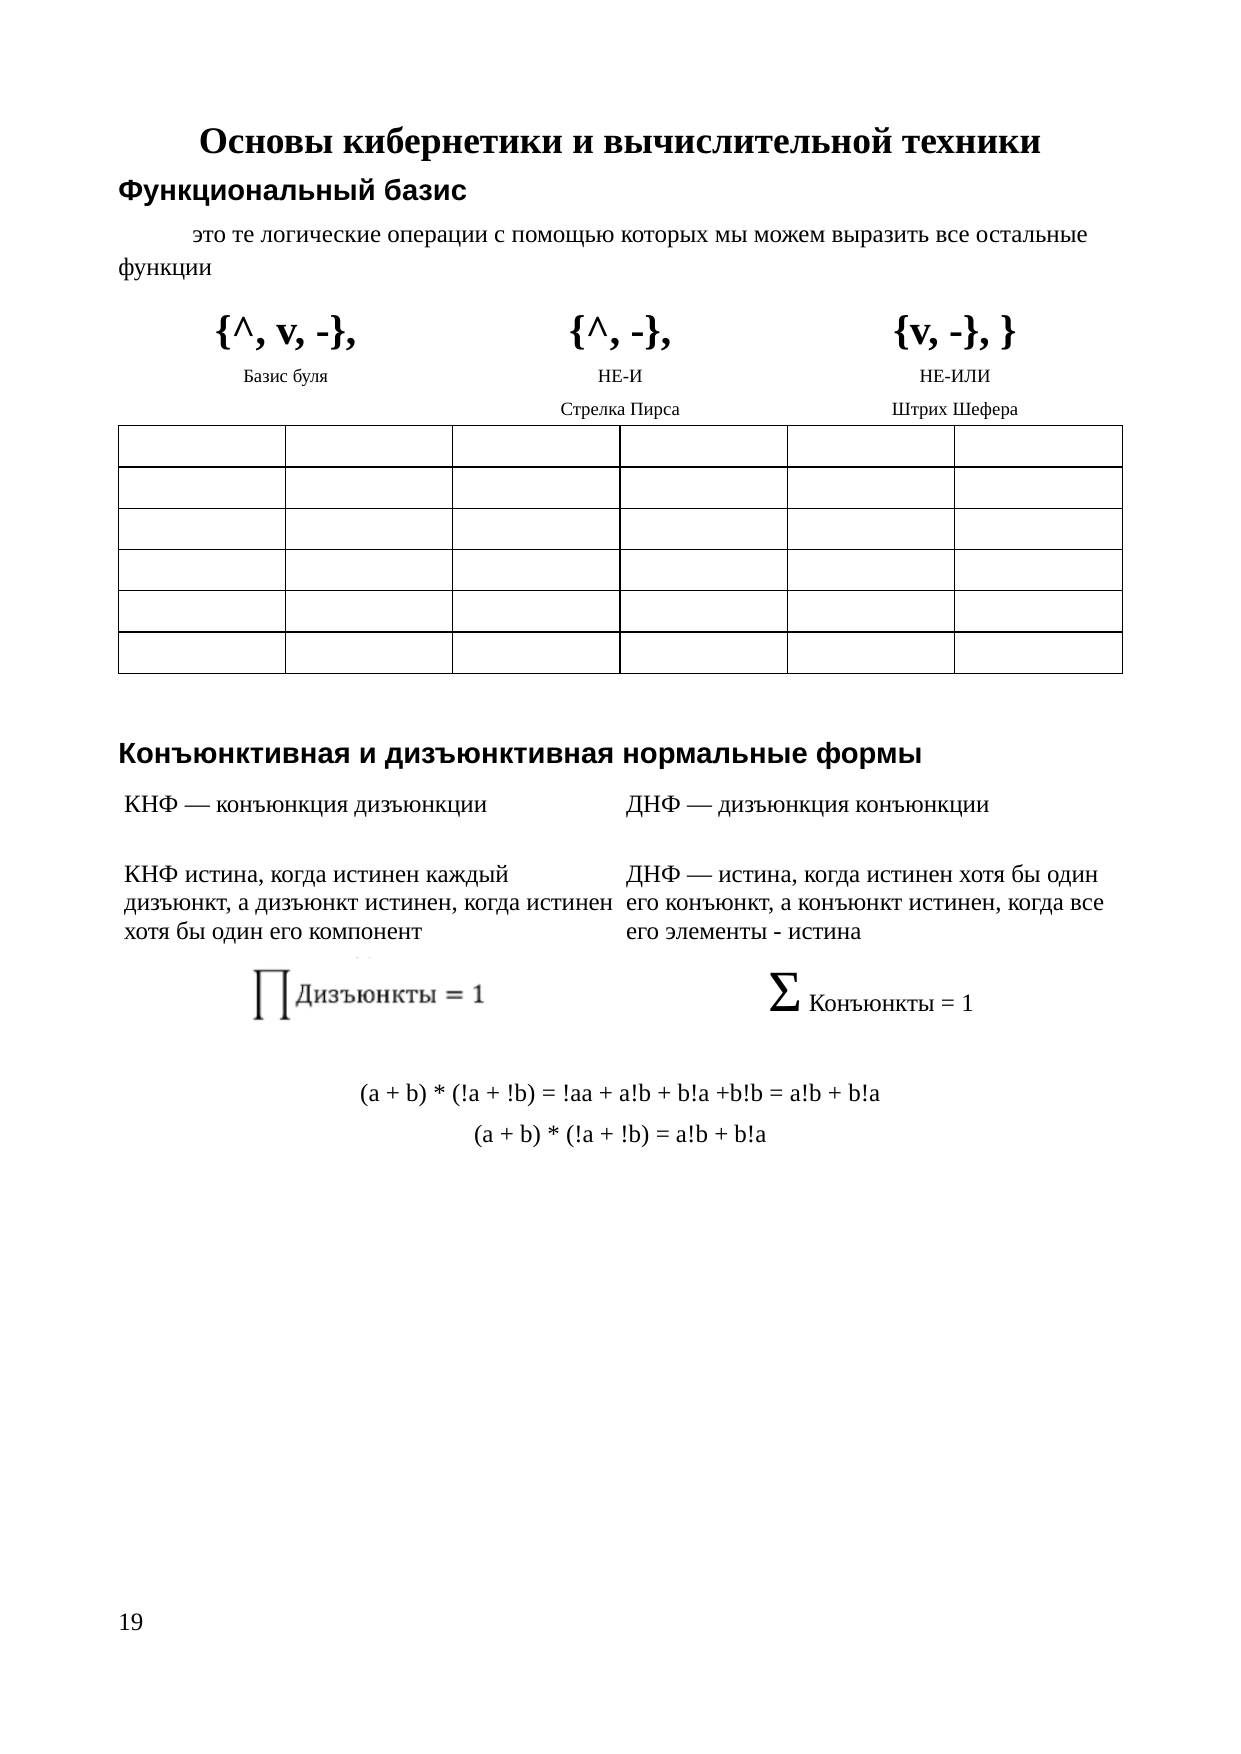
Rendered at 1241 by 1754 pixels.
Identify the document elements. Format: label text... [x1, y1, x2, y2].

table_cell [453, 550, 619, 590]
table_cell [453, 591, 619, 631]
text это те логические операции с помощью которых мы можем выразить все остальные функции [118, 219, 1122, 281]
table_cell (a + b) * (!a + !b) = !aa + a!b + b!a +b!b = a!b + b!a [119, 1073, 1122, 1113]
subtitle Функциональный базис [118, 173, 1122, 207]
subtitle Конъюнктивная и дизъюнктивная нормальные формы [118, 736, 1122, 769]
table_cell КНФ истина, когда истинен каждый дизъюнкт, а дизъюнкт истинен, когда истинен хотя бы один его компонент [119, 824, 619, 951]
table_header КНФ — конъюнкция дизъюнкции [119, 783, 619, 823]
table_cell [621, 591, 787, 631]
table_cell [922, 1031, 1021, 1071]
table_header ДНФ — дизъюнкция конъюнкции [621, 783, 1122, 823]
table_cell [955, 591, 1122, 631]
table_cell [286, 633, 452, 673]
table_cell [453, 468, 619, 508]
table_cell [453, 426, 619, 466]
table_cell Стрелка Пирса [453, 392, 787, 425]
table_cell [621, 633, 787, 673]
table_cell [955, 509, 1122, 549]
table_cell [119, 591, 285, 631]
table_cell [621, 1031, 720, 1071]
table_cell [1022, 1031, 1122, 1071]
table_cell [621, 468, 787, 508]
table_cell [821, 1031, 921, 1071]
table_cell [788, 591, 954, 631]
table_cell Σ Конъюнкты = 1 [621, 952, 1122, 1030]
table_cell НЕ-ИЛИ [788, 359, 1122, 392]
table_cell [621, 426, 787, 466]
table_cell [219, 1031, 318, 1071]
table_cell [286, 426, 452, 466]
table_cell Базис буля [118, 359, 453, 392]
table_cell [286, 591, 452, 631]
picture [243, 957, 495, 1026]
table_cell [955, 633, 1122, 673]
table_cell [955, 426, 1122, 466]
table_cell [119, 952, 619, 1030]
table_cell НЕ-И [453, 359, 787, 392]
table_cell [286, 550, 452, 590]
table_cell [286, 509, 452, 549]
table_cell [119, 468, 285, 508]
table_cell [788, 550, 954, 590]
table_header {^, v, -}, [118, 300, 453, 359]
table_cell [788, 468, 954, 508]
table_cell [118, 392, 453, 425]
table_cell [621, 509, 787, 549]
table_cell [621, 550, 787, 590]
table_cell [453, 633, 619, 673]
table_cell [788, 509, 954, 549]
table_header {v, -}, } [788, 300, 1122, 359]
table_cell [955, 468, 1122, 508]
table_cell [955, 550, 1122, 590]
table_cell [420, 1031, 519, 1071]
table_cell [788, 633, 954, 673]
table_cell [721, 1031, 820, 1071]
table_cell [119, 1031, 218, 1071]
table_cell (a + b) * (!a + !b) = a!b + b!a [119, 1114, 1122, 1154]
table_cell [119, 633, 285, 673]
table_cell Штрих Шефера [788, 392, 1122, 425]
table_cell [119, 550, 285, 590]
table_cell ДНФ — истина, когда истинен хотя бы один его конъюнкт, а конъюнкт истинен, когда все его элементы - истина [621, 824, 1122, 951]
table_cell [119, 426, 285, 466]
table_cell [286, 468, 452, 508]
table_cell [520, 1031, 619, 1071]
table_header {^, -}, [453, 300, 787, 359]
table_cell [319, 1031, 419, 1071]
table_cell [788, 426, 954, 466]
table_cell [119, 509, 285, 549]
table_cell [453, 509, 619, 549]
